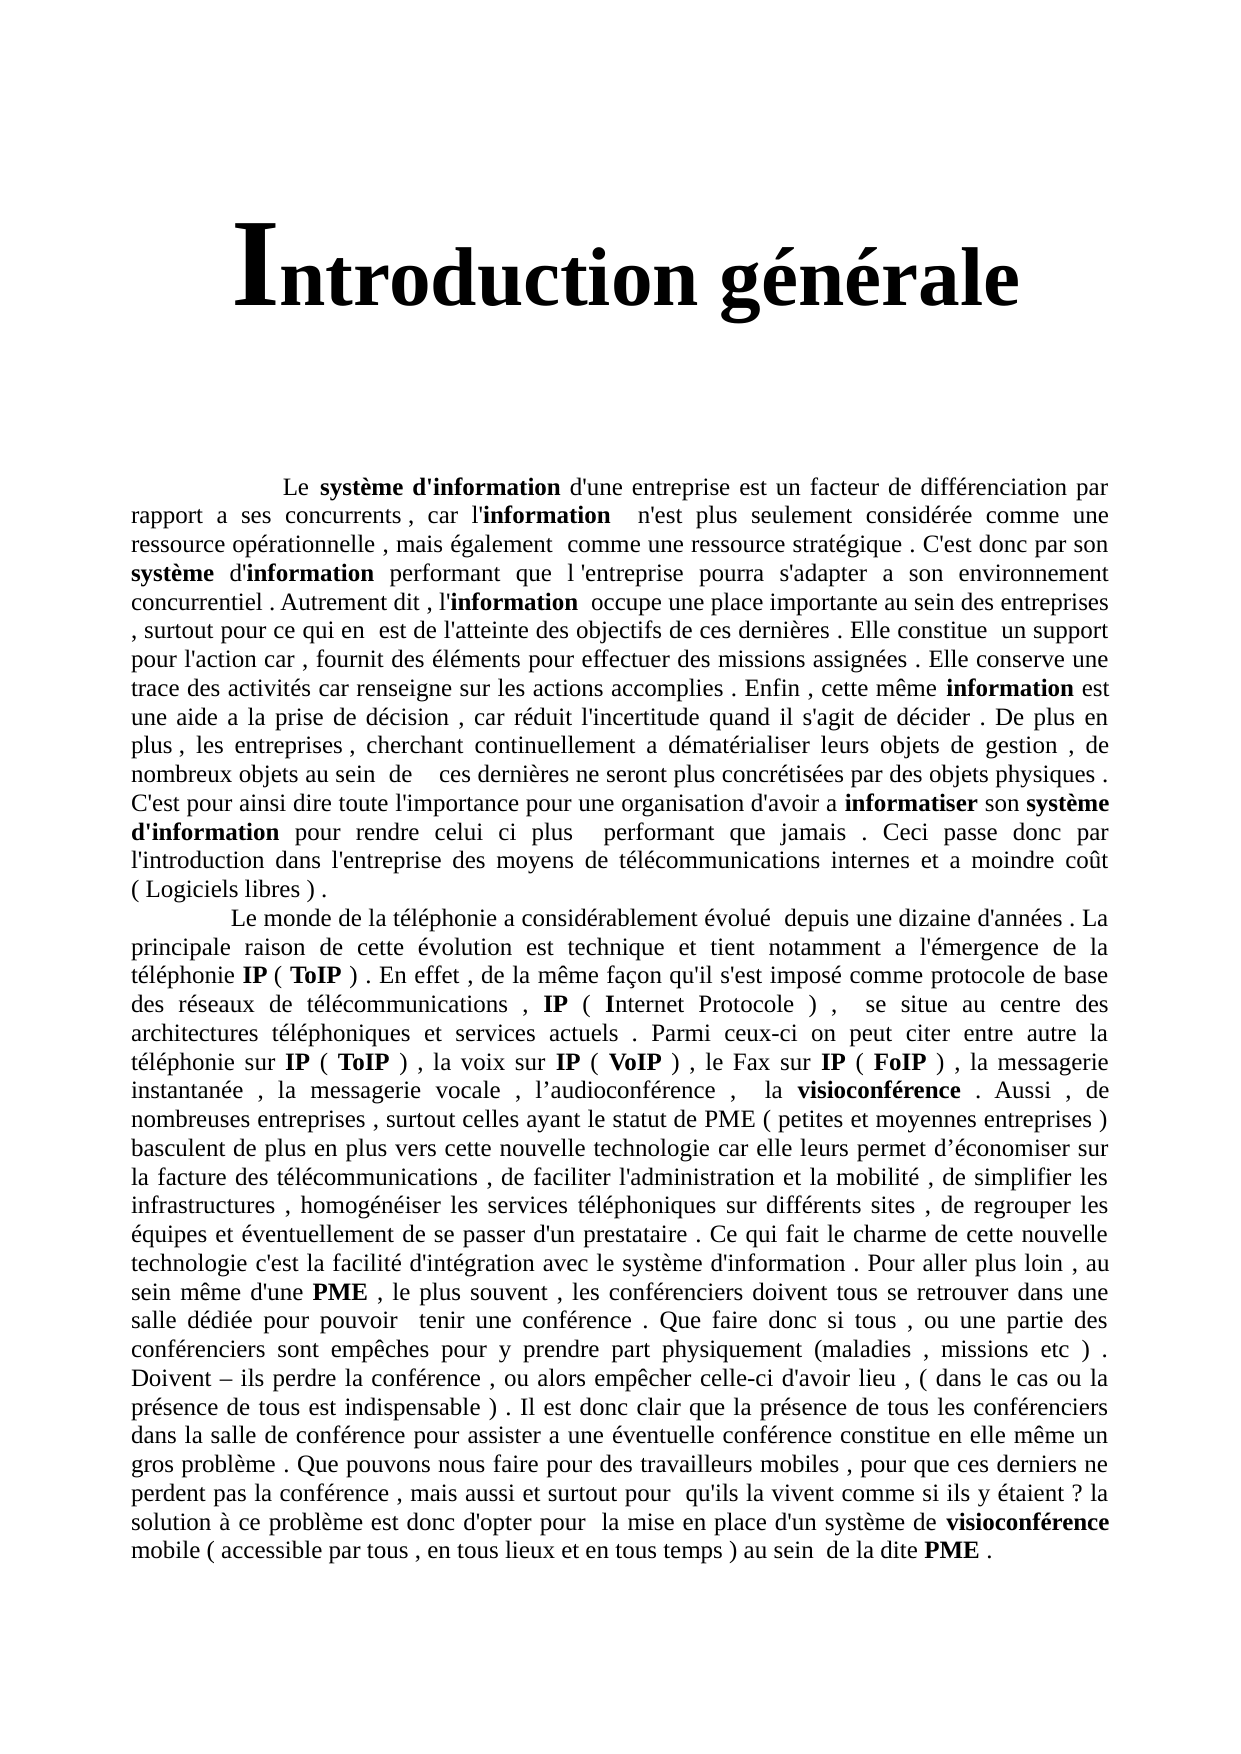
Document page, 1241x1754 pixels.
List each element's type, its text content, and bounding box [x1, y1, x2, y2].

text Le système d'information d'une entreprise est un facteur de différenciation par rapport a ses concurrents , car l'information n'est plus seulement considérée comme une ressource opérationnelle , mais également comme une ressource stratégique . C'est donc par son système d'information performant que l 'entreprise pourra s'adapter a son environnement concurrentiel . Autrement dit , l'information occupe une place importante au sein des entreprises , surtout pour ce qui en est de l'atteinte des objectifs de ces dernières . Elle constitue un support pour l'action car , fournit des éléments pour effectuer des missions assignées . Elle conserve une trace des activités car renseigne sur les actions accomplies . Enfin , cette même information est une aide a la prise de décision , car réduit l'incertitude quand il s'agit de décider . De plus en plus , les entreprises , cherchant continuellement a dématérialiser leurs objets de gestion , de nombreux objets au sein de ces dernières ne seront plus concrétisées par des objets physiques . C'est pour ainsi dire toute l'importance pour une organisation d'avoir a informatiser son système d'information pour rendre celui ci plus performant que jamais . Ceci passe donc par l'introduction dans l'entreprise des moyens de télécommunications internes et a moindre coût ( Logiciels libres ) . [131, 472, 1109, 903]
text Introduction générale [131, 118, 1109, 348]
text Le monde de la téléphonie a considérablement évolué depuis une dizaine d'années . La principale raison de cette évolution est technique et tient notamment a l'émergence de la téléphonie IP ( ToIP ) . En effet , de la même façon qu'il s'est imposé comme protocole de base des réseaux de télécommunications , IP ( Internet Protocole ) , se situe au centre des architectures téléphoniques et services actuels . Parmi ceux-ci on peut citer entre autre la téléphonie sur IP ( ToIP ) , la voix sur IP ( VoIP ) , le Fax sur IP ( FoIP ) , la messagerie instantanée , la messagerie vocale , l’audioconférence , la visioconférence . Aussi , de nombreuses entreprises , surtout celles ayant le statut de PME ( petites et moyennes entreprises ) basculent de plus en plus vers cette nouvelle technologie car elle leurs permet d’économiser sur la facture des télécommunications , de faciliter l'administration et la mobilité , de simplifier les infrastructures , homogénéiser les services téléphoniques sur différents sites , de regrouper les équipes et éventuellement de se passer d'un prestataire . Ce qui fait le charme de cette nouvelle technologie c'est la facilité d'intégration avec le système d'information . Pour aller plus loin , au sein même d'une PME , le plus souvent , les conférenciers doivent tous se retrouver dans une salle dédiée pour pouvoir tenir une conférence . Que faire donc si tous , ou une partie des conférenciers sont empêches pour y prendre part physiquement (maladies , missions etc ) . Doivent – ils perdre la conférence , ou alors empêcher celle-ci d'avoir lieu , ( dans le cas ou la présence de tous est indispensable ) . Il est donc clair que la présence de tous les conférenciers dans la salle de conférence pour assister a une éventuelle conférence constitue en elle même un gros problème . Que pouvons nous faire pour des travailleurs mobiles , pour que ces derniers ne perdent pas la conférence , mais aussi et surtout pour qu'ils la vivent comme si ils y étaient ? la solution à ce problème est donc d'opter pour la mise en place d'un système de visioconférence mobile ( accessible par tous , en tous lieux et en tous temps ) au sein de la dite PME . [131, 903, 1109, 1564]
